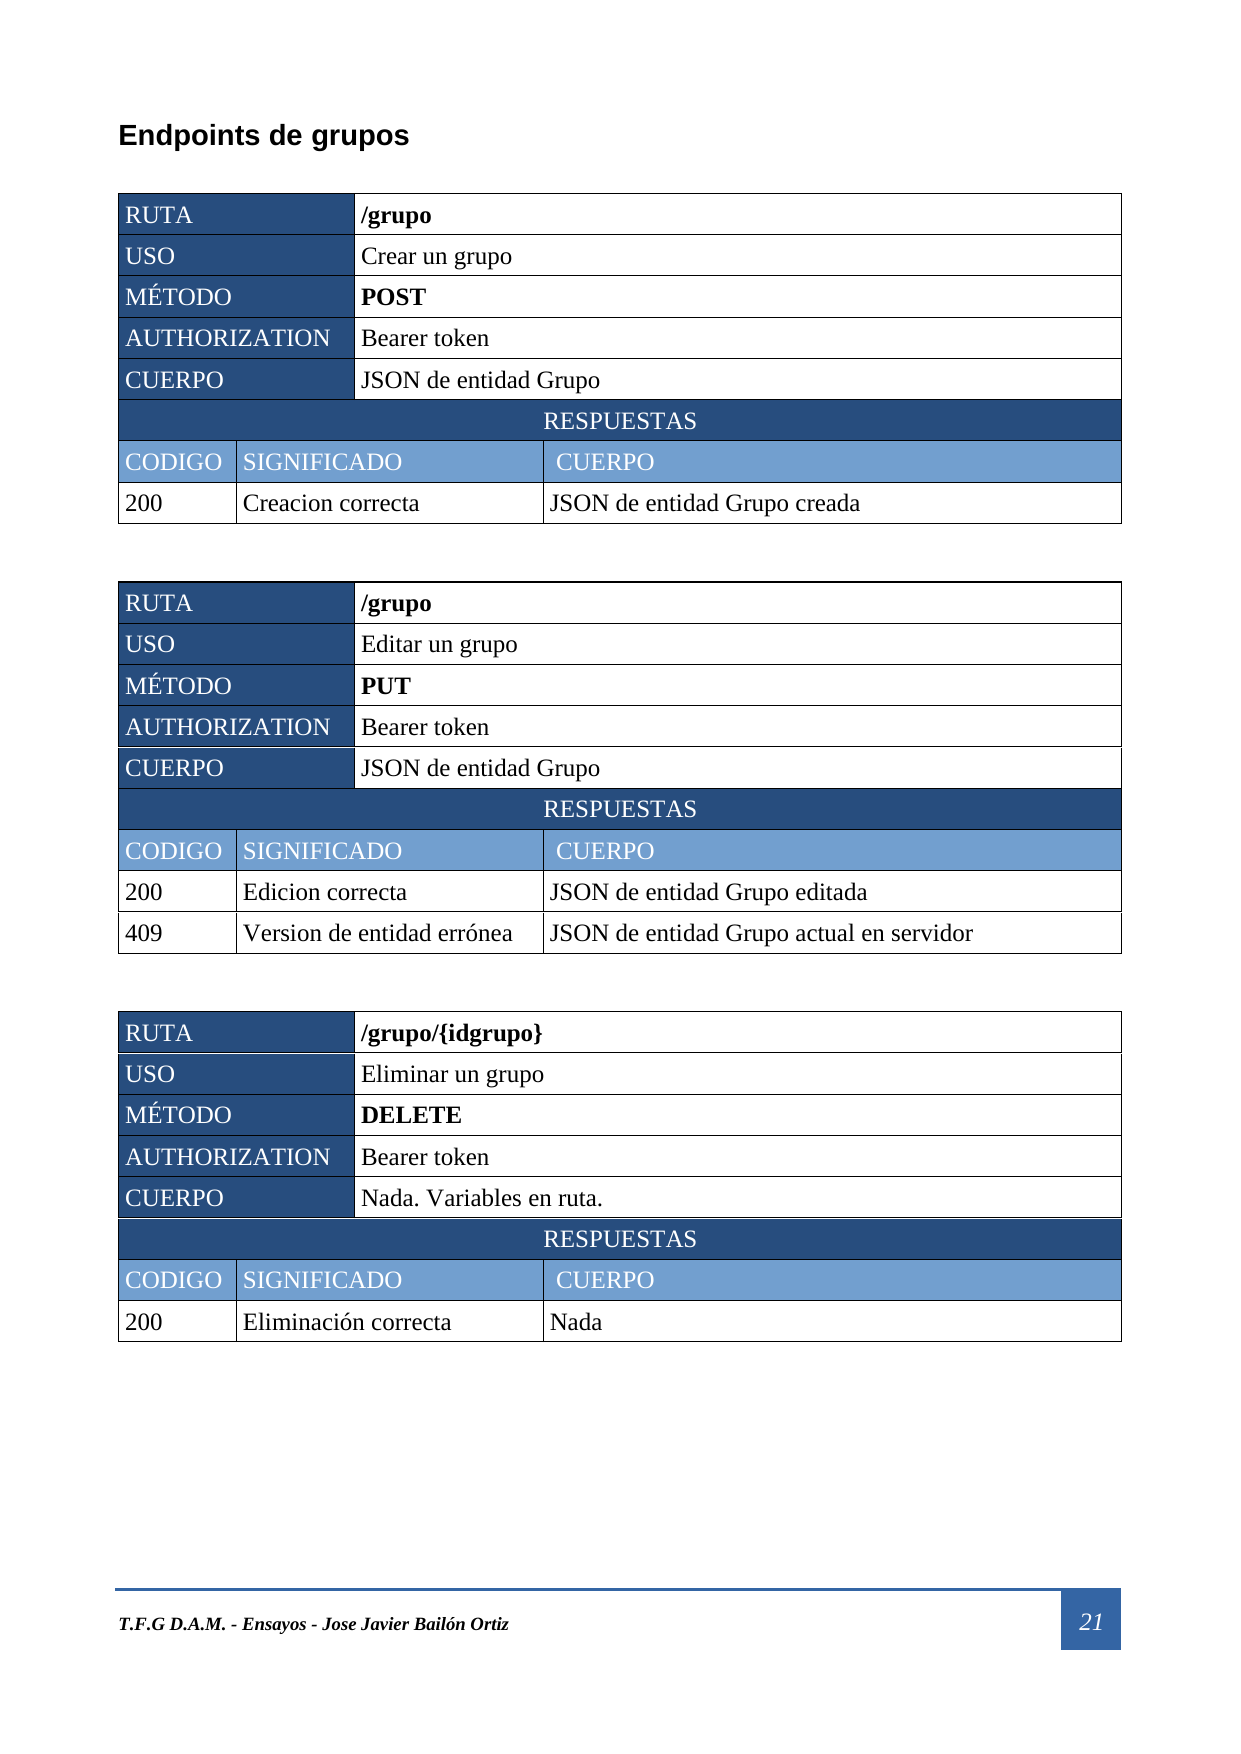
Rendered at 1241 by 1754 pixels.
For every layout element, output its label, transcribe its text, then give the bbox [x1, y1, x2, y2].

table_cell Creacion correcta [237, 483, 543, 523]
table_cell JSON de entidad Grupo [355, 748, 1121, 788]
table_cell 200 [119, 1301, 236, 1341]
table_cell DELETE [355, 1095, 1121, 1135]
table_header /grupo [355, 583, 1121, 623]
table_cell SIGNIFICADO [237, 1260, 543, 1300]
table_cell PUT [355, 665, 1121, 705]
table_cell 200 [119, 871, 236, 911]
table_cell POST [355, 276, 1121, 317]
table_cell Crear un grupo [355, 235, 1121, 275]
table_cell Bearer token [355, 318, 1121, 358]
table_cell CODIGO [119, 441, 236, 482]
table_header RUTA [119, 583, 354, 623]
table_cell Nada. Variables en ruta. [355, 1177, 1121, 1217]
table_cell RESPUESTAS [119, 1219, 1121, 1259]
table_header /grupo [355, 194, 1121, 234]
table_cell Eliminar un grupo [355, 1054, 1121, 1094]
table_cell RESPUESTAS [119, 789, 1121, 829]
table_cell CODIGO [119, 830, 236, 870]
table_cell JSON de entidad Grupo [355, 359, 1121, 399]
table_cell MÉTODO [119, 665, 354, 705]
table_cell SIGNIFICADO [237, 441, 543, 482]
table_cell Version de entidad errónea [237, 913, 543, 953]
table_cell CUERPO [544, 441, 1121, 482]
subtitle Endpoints de grupos [118, 118, 1122, 152]
table_cell USO [119, 624, 354, 664]
table_cell JSON de entidad Grupo creada [544, 483, 1121, 523]
table_cell JSON de entidad Grupo editada [544, 871, 1121, 911]
table_cell CUERPO [544, 1260, 1121, 1300]
table_cell Bearer token [355, 706, 1121, 746]
table_cell Edicion correcta [237, 871, 543, 911]
table_cell CUERPO [119, 1177, 354, 1217]
table_cell MÉTODO [119, 1095, 354, 1135]
table_cell AUTHORIZATION [119, 706, 354, 746]
table_cell MÉTODO [119, 276, 354, 317]
table_header RUTA [119, 1012, 354, 1052]
table_cell RESPUESTAS [119, 400, 1121, 440]
table_cell CUERPO [544, 830, 1121, 870]
table_cell AUTHORIZATION [119, 1136, 354, 1176]
table_cell Editar un grupo [355, 624, 1121, 664]
table_cell Nada [544, 1301, 1121, 1341]
table_cell CUERPO [119, 748, 354, 788]
table_cell CODIGO [119, 1260, 236, 1300]
table_cell Eliminación correcta [237, 1301, 543, 1341]
table_cell CUERPO [119, 359, 354, 399]
table_cell USO [119, 1054, 354, 1094]
table_header /grupo/{idgrupo} [355, 1012, 1121, 1052]
table_cell AUTHORIZATION [119, 318, 354, 358]
table_header RUTA [119, 194, 354, 234]
table_cell JSON de entidad Grupo actual en servidor [544, 913, 1121, 953]
table_cell Bearer token [355, 1136, 1121, 1176]
table_cell SIGNIFICADO [237, 830, 543, 870]
table_cell USO [119, 235, 354, 275]
table_cell 200 [119, 483, 236, 523]
table_cell 409 [119, 913, 236, 953]
